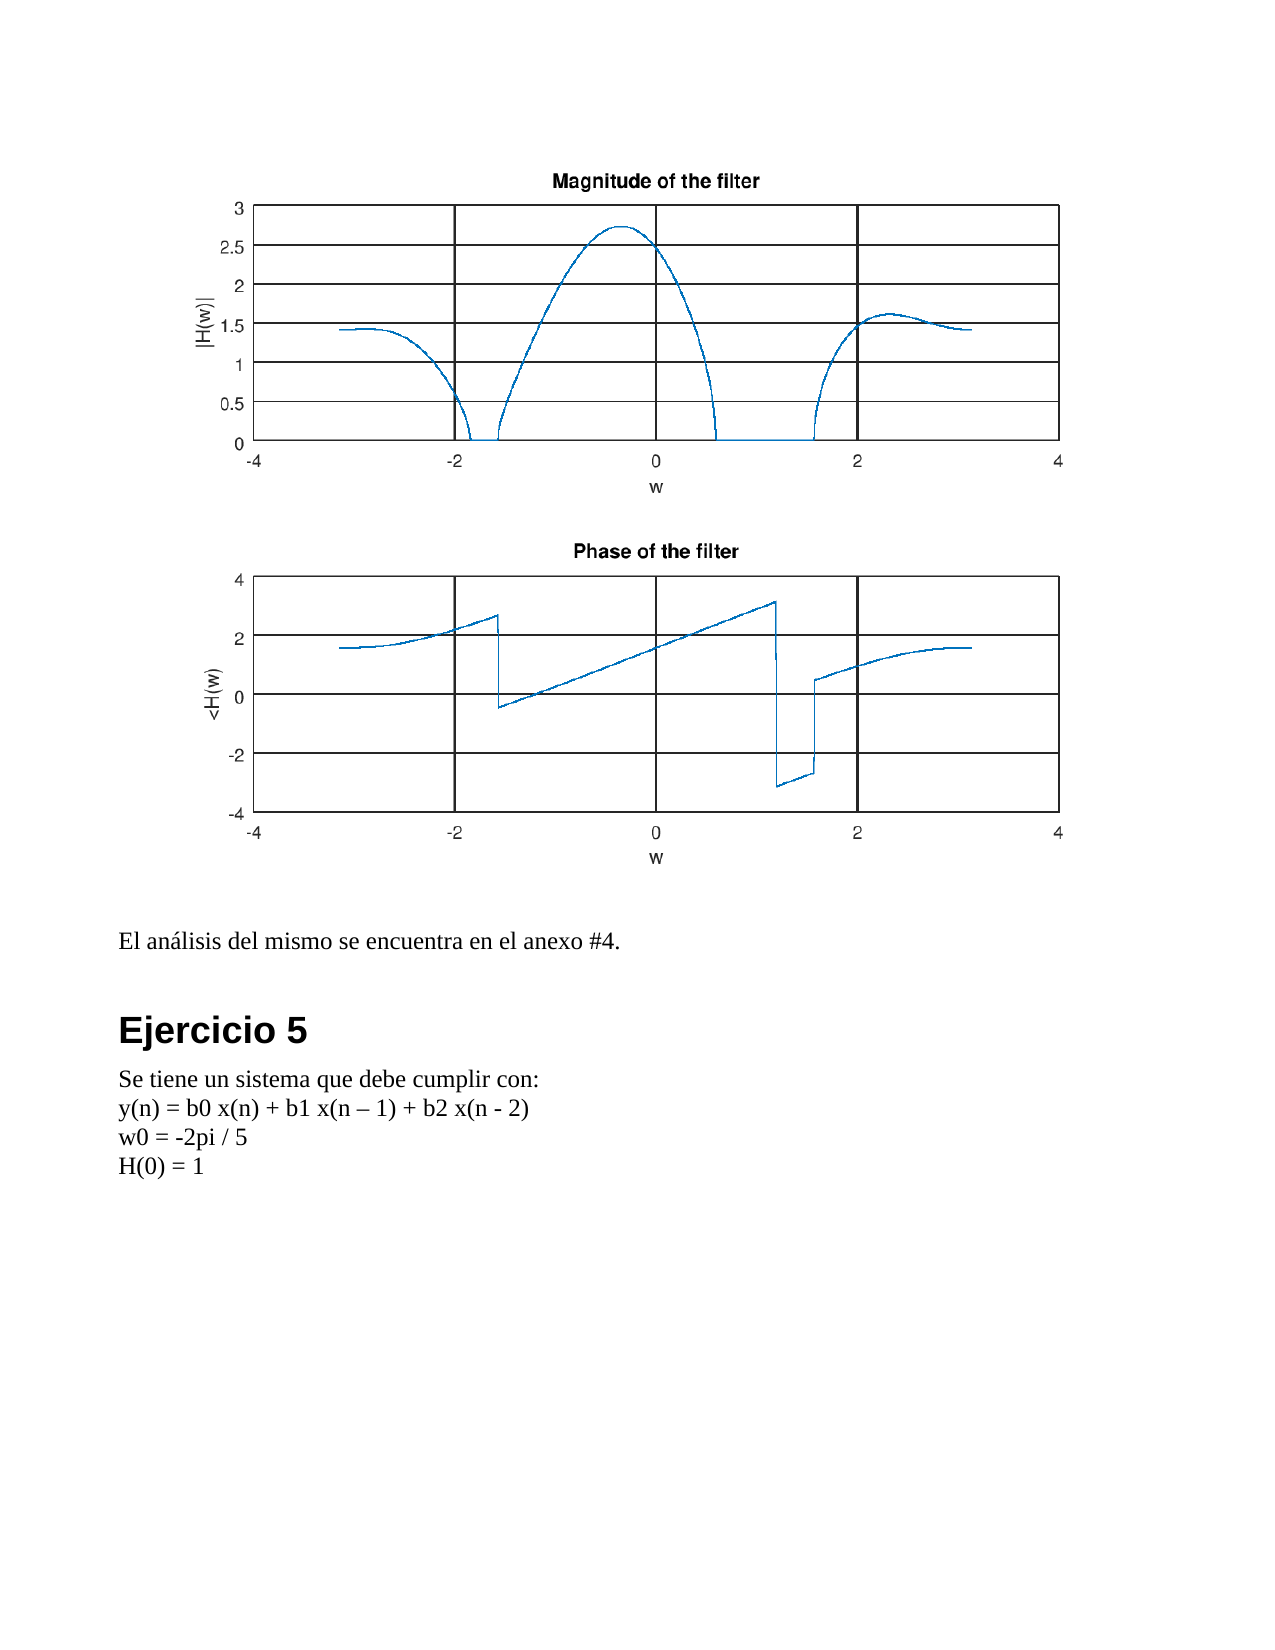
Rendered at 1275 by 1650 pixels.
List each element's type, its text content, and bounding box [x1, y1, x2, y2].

text y(n) = b0 x(n) + b1 x(n – 1) + b2 x(n - 2) [118, 1093, 1157, 1122]
text H(0) = 1 [118, 1151, 1157, 1179]
text El análisis del mismo se encuentra en el anexo #4. [118, 926, 1157, 954]
subtitle Ejercicio 5 [118, 1008, 1157, 1052]
text Se tiene un sistema que debe cumplir con: [118, 1064, 1157, 1093]
text w0 = -2pi / 5 [118, 1122, 1157, 1151]
picture [118, 118, 1157, 897]
